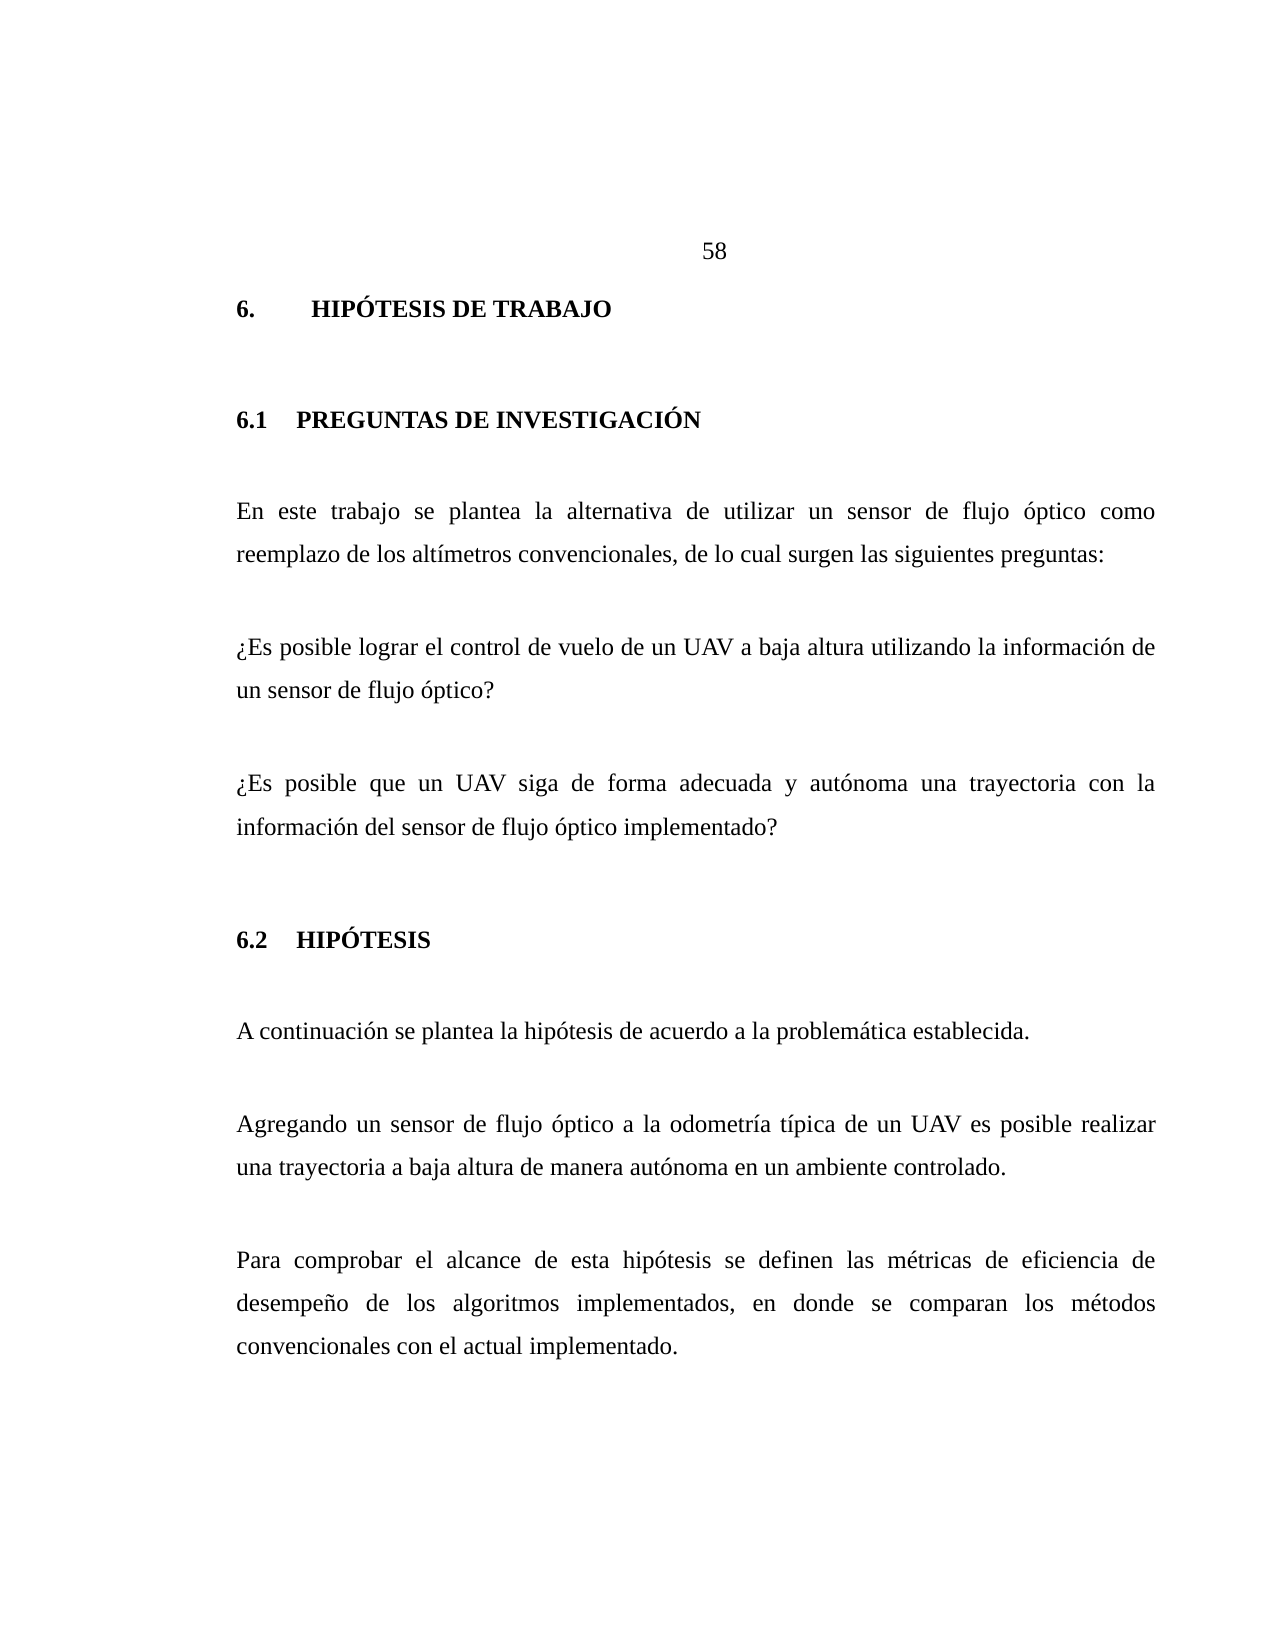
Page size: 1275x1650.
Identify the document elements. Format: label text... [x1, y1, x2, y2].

subtitle HIPÓTESIS [236, 926, 1157, 954]
text En este trabajo se plantea la alternativa de utilizar un sensor de flujo óptico como reemplazo de los altímetros convencionales, de lo cual surgen las siguientes preguntas: [236, 496, 1157, 568]
subtitle PREGUNTAS DE INVESTIGACIÓN [236, 406, 1157, 434]
text ¿Es posible que un UAV siga de forma adecuada y autónoma una trayectoria con la información del sensor de flujo óptico implementado? [236, 768, 1157, 840]
text Agregando un sensor de flujo óptico a la odometría típica de un UAV es posible realizar una trayectoria a baja altura de manera autónoma en un ambiente controlado. [236, 1109, 1157, 1181]
subtitle HIPÓTESIS DE TRABAJO [236, 294, 1157, 323]
text ¿Es posible lograr el control de vuelo de un UAV a baja altura utilizando la información de un sensor de flujo óptico? [236, 632, 1157, 704]
text A continuación se plantea la hipótesis de acuerdo a la problemática establecida. [236, 1016, 1157, 1044]
text Para comprobar el alcance de esta hipótesis se definen las métricas de eficiencia de desempeño de los algoritmos implementados, en donde se comparan los métodos convencionales con el actual implementado. [236, 1245, 1157, 1360]
